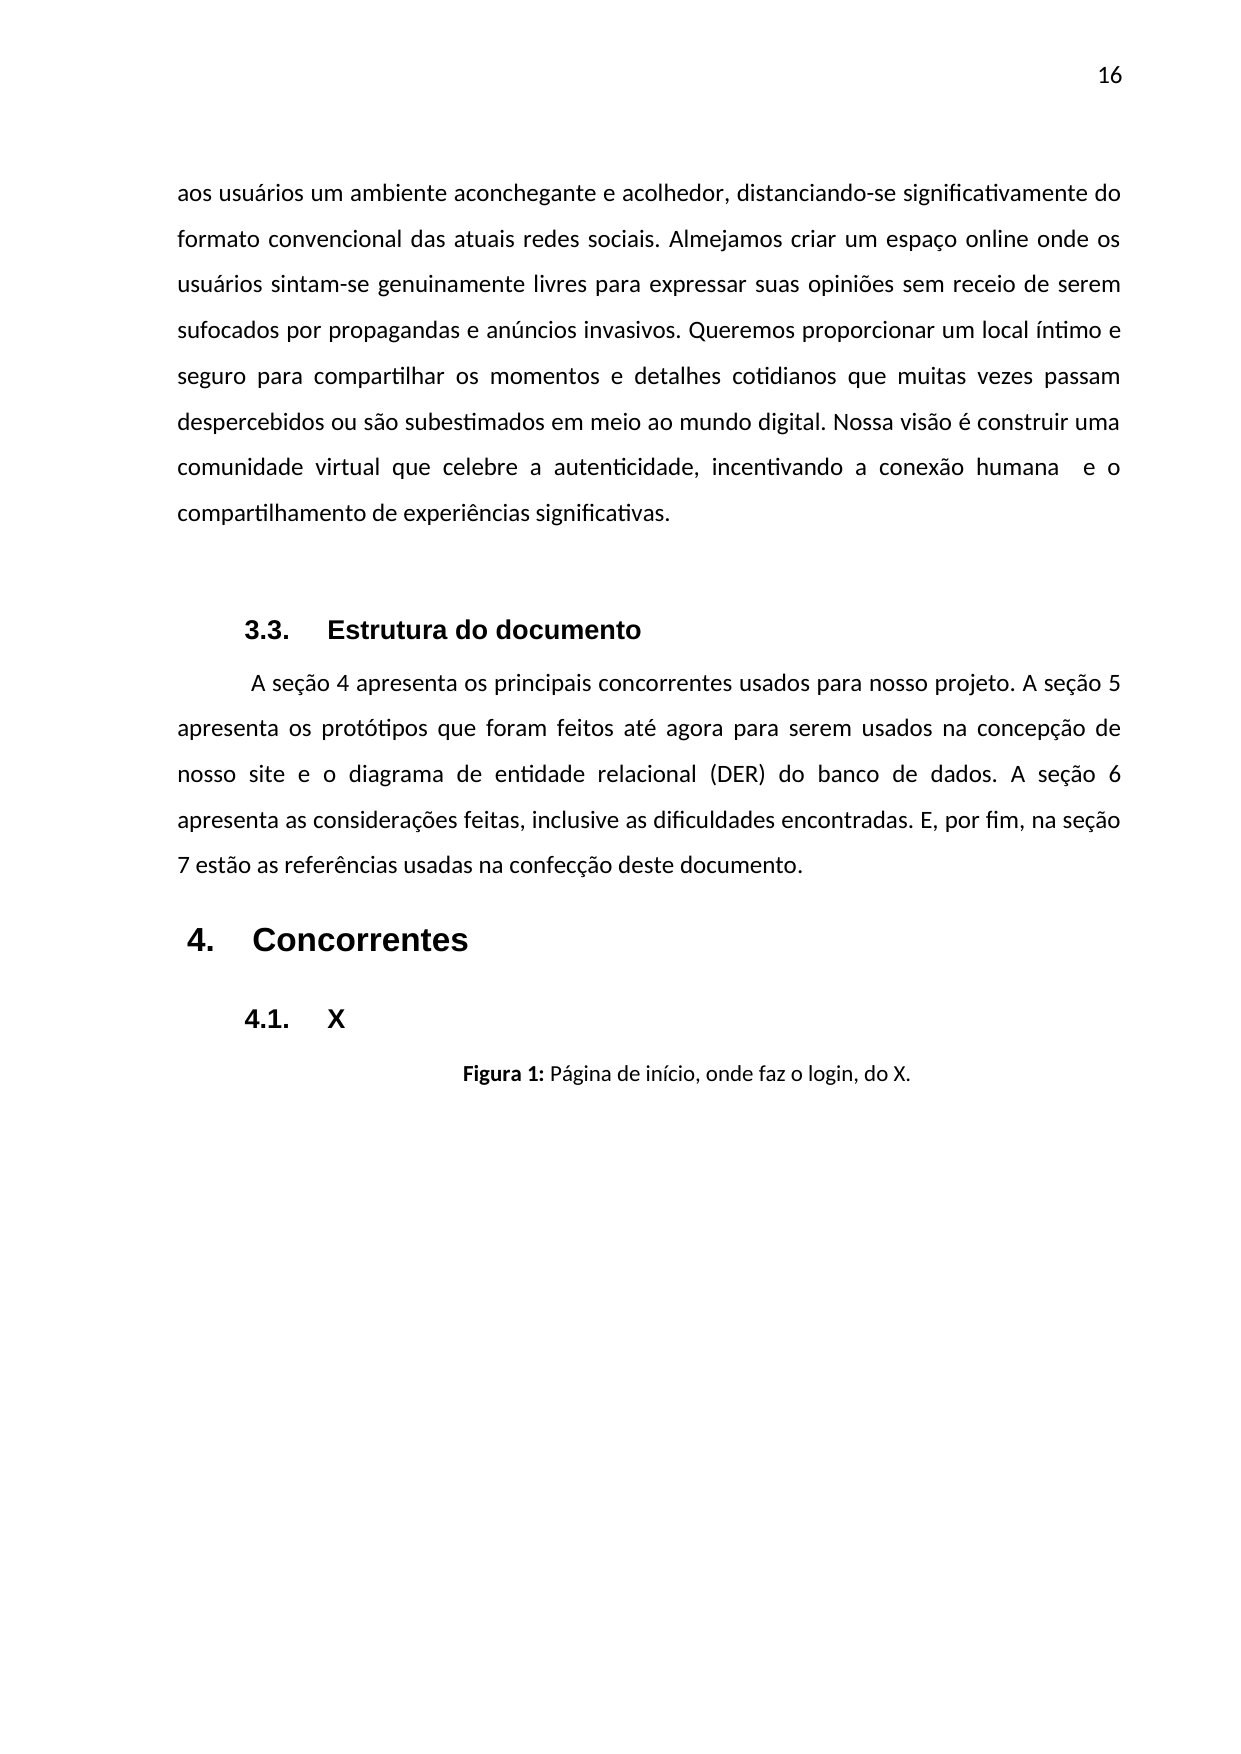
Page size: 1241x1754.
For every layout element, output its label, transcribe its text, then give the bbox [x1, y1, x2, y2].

text Nosso objetivo primordial neste projeto é desenvolver uma plataforma que ofereça aos usuários um ambiente aconchegante e acolhedor, distanciando-se significativamente do formato convencional das atuais redes sociais. Almejamos criar um espaço online onde os usuários sintam-se genuinamente livres para expressar suas opiniões sem receio de serem sufocados por propagandas e anúncios invasivos. Queremos proporcionar um local íntimo e seguro para compartilhar os momentos e detalhes cotidianos que muitas vezes passam despercebidos ou são subestimados em meio ao mundo digital. Nossa visão é construir uma comunidade virtual que celebre a autenticidade, incentivando a conexão humana e o compartilhamento de experiências significativas. [177, 177, 1122, 269]
subtitle Figura 1: Página de início, onde faz o login, do X. [252, 1059, 1122, 1087]
subtitle Concorrentes [214, 920, 1122, 959]
subtitle Estrutura do documento [289, 614, 1122, 645]
text Nosso objetivo primordial neste projeto é desenvolver uma plataforma que ofereça aos usuários um ambiente aconchegante e acolhedor, distanciando-se significativamente do formato convencional das atuais redes sociais. Almejamos criar um espaço online onde os usuários sintam-se genuinamente livres para expressar suas opiniões sem receio de serem sufocados por propagandas e anúncios invasivos. Queremos proporcionar um local íntimo e seguro para compartilhar os momentos e detalhes cotidianos que muitas vezes passam despercebidos ou são subestimados em meio ao mundo digital. Nossa visão é construir uma comunidade virtual que celebre a autenticidade, incentivando a conexão humana e o compartilhamento de experiências significativas. [177, 482, 1122, 528]
subtitle X [289, 1003, 1122, 1034]
text A seção 4 apresenta os principais concorrentes usados para nosso projeto. A seção 5 apresenta os protótipos que foram feitos até agora para serem usados na concepção de nosso site e o diagrama de entidade relacional (DER) do banco de dados. A seção 6 apresenta as considerações feitas, inclusive as dificuldades encontradas. E, por fim, na seção 7 estão as referências usadas na confecção deste documento. [177, 667, 1122, 880]
